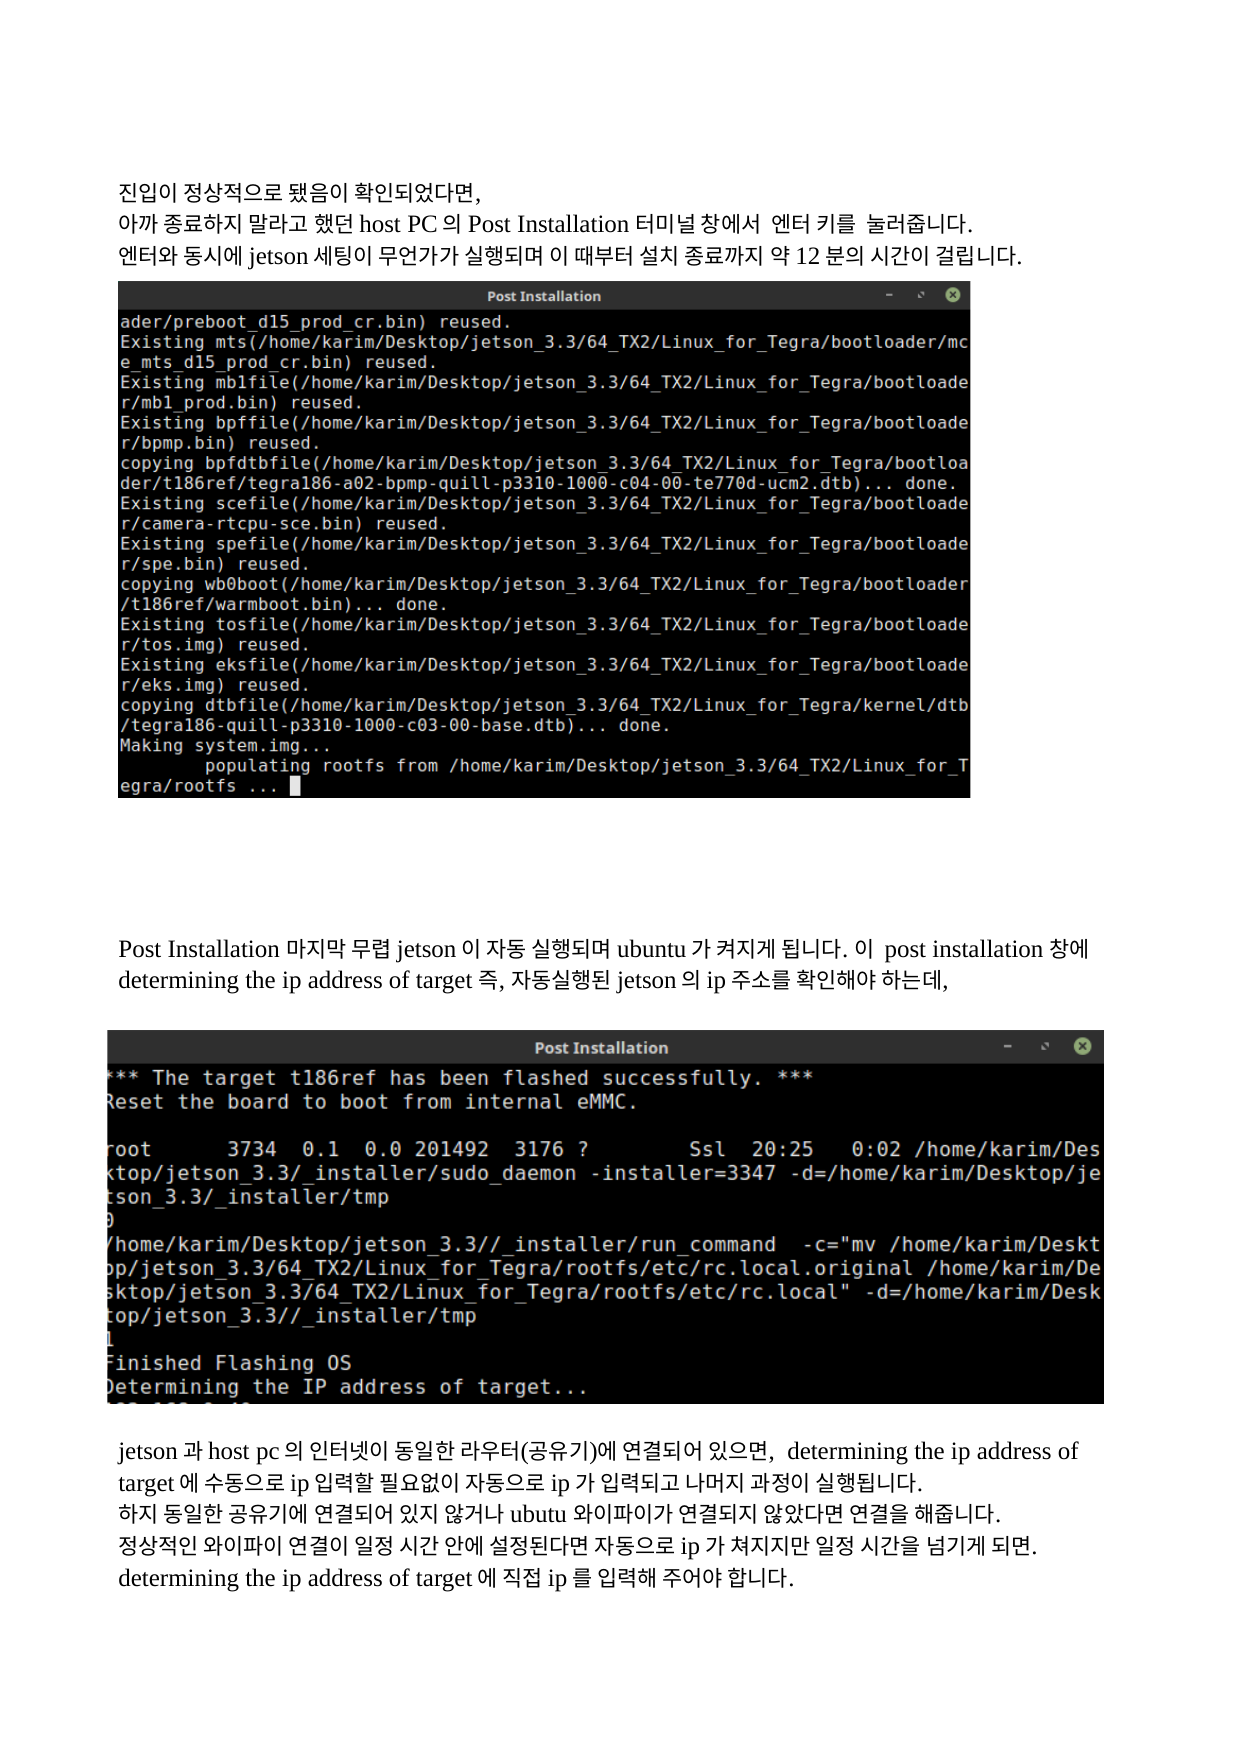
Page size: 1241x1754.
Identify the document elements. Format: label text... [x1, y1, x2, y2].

text 하지 동일한 공유기에 연결되어 있지 않거나 ubutu 와이파이가 연결되지 않았다면 연결을 해줍니다. [118, 1497, 1122, 1529]
text 아까 종료하지 말라고 했던 host PC의 Post Installation 터미널 창에서 엔터 키를 눌러줍니다. [118, 207, 1122, 239]
text jetson과 host pc의 인터넷이 동일한 라우터(공유기)에 연결되어 있으면, determining the ip address of target에 수동으로 ip입력할 필요없이 자동으로 ip가 입력되고 나머지 과정이 실행됩니다. [118, 1434, 1122, 1497]
picture [118, 281, 971, 798]
text 엔터와 동시에 jetson세팅이 무언가가 실행되며 이 때부터 설치 종료까지 약 12분의 시간이 걸립니다. [118, 239, 1122, 271]
text Post Installation 마지막 무렵 jetson이 자동 실행되며 ubuntu가 켜지게 됩니다. 이 post installation 창에 determining the ip address of target 즉, 자동실행된 jetson의 ip주소를 확인해야 하는데, [118, 932, 1122, 995]
text 진입이 정상적으로 됐음이 확인되었다면, [118, 176, 1122, 207]
text determining the ip address of target에 직접 ip를 입력해 주어야 합니다. [118, 1561, 1122, 1592]
picture [107, 1030, 1104, 1404]
text 정상적인 와이파이 연결이 일정 시간 안에 설정된다면 자동으로 ip가 쳐지지만 일정 시간을 넘기게 되면. [118, 1529, 1122, 1561]
